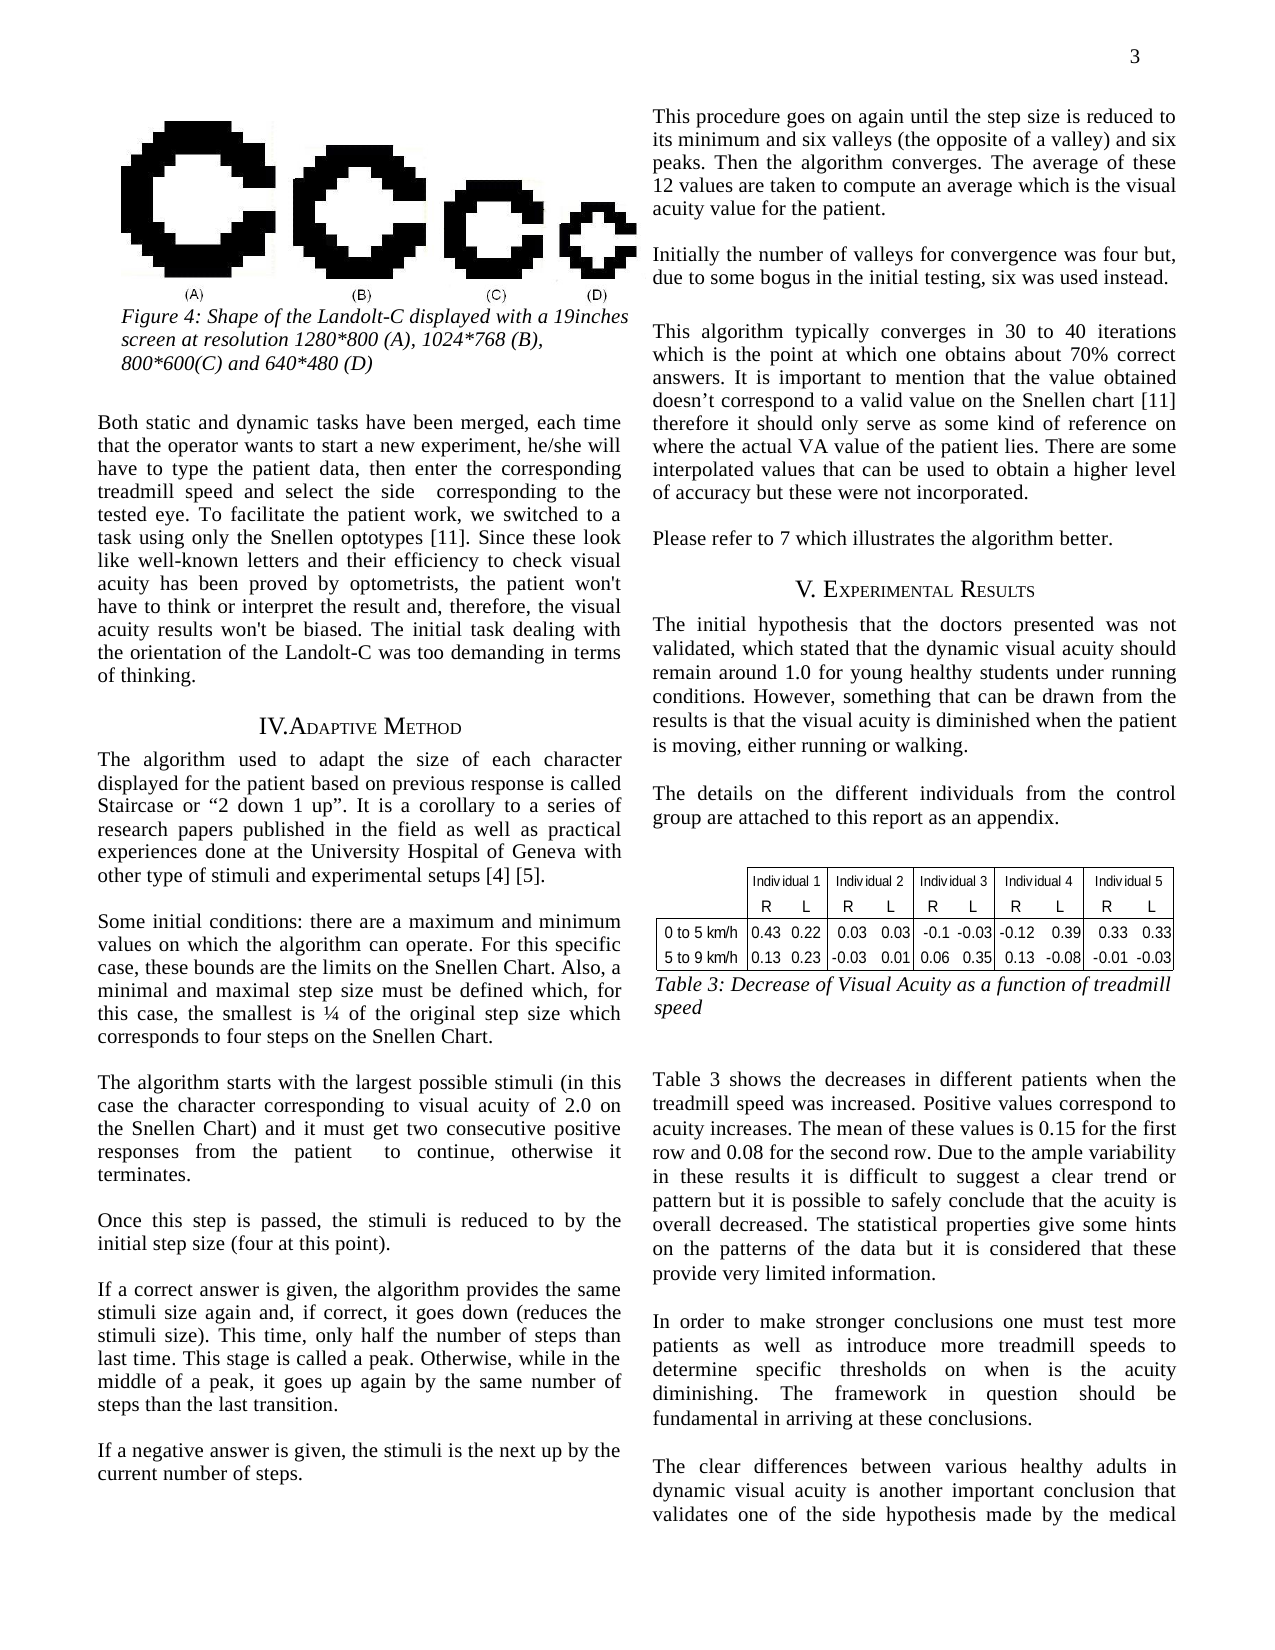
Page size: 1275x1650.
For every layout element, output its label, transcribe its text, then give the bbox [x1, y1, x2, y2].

text The algorithm starts with the largest possible stimuli (in this case the character corresponding to visual acuity of 2.0 on the Snellen Chart) and it must get two consecutive positive responses from the patient to continue, otherwise it terminates. [97, 1071, 622, 1186]
picture [121, 121, 646, 306]
text Initially the number of valleys for convergence was four but, due to some bogus in the initial testing, six was used instead. [652, 243, 1177, 289]
text The initial hypothesis that the doctors presented was not validated, which stated that the dynamic visual acuity should remain around 1.0 for young healthy students under running conditions. However, something that can be drawn from the results is that the visual acuity is diminished when the patient is moving, either running or walking. [652, 613, 1177, 756]
subtitle Experimental Results [652, 575, 1177, 603]
text Table 3 shows the decreases in different patients when the treadmill speed was increased. Positive values correspond to acuity increases. The mean of these values is 0.15 for the first row and 0.08 for the second row. Due to the ample variability in these results it is difficult to suggest a clear trend or pattern but it is possible to safely conclude that the acuity is overall decreased. The statistical properties give some hints on the patterns of the data but it is considered that these provide very limited information. [652, 1068, 1177, 1284]
text Once this step is passed, the stimuli is reduced to by the initial step size (four at this point). [97, 1209, 622, 1255]
text Both static and dynamic tasks have been merged, each time that the operator wants to start a new experiment, he/she will have to type the patient data, then enter the corresponding treadmill speed and select the side corresponding to the tested eye. To facilitate the patient work, we switched to a task using only the Snellen optotypes [11]. Since these look like well-known letters and their efficiency to check visual acuity has been proved by optometrists, the patient won't have to think or interpret the result and, therefore, the visual acuity results won't be biased. The initial task dealing with the orientation of the Landolt-C was too demanding in terms of thinking. [97, 411, 622, 687]
text Some initial conditions: there are a maximum and minimum values on which the algorithm can operate. For this specific case, these bounds are the limits on the Snellen Chart. Also, a minimal and maximal step size must be defined which, for this case, the smallest is ¼ of the original step size which corresponds to four steps on the Snellen Chart. [97, 909, 622, 1048]
text Table 3: Decrease of Visual Acuity as a function of treadmill speed [654, 866, 1176, 1018]
text Figure 4: Shape of the Landolt-C displayed with a 19inches screen at resolution 1280*800 (A), 1024*768 (B), 800*600(C) and 640*480 (D) [121, 306, 646, 374]
text In order to make stronger conclusions one must test more patients as well as introduce more treadmill speeds to determine specific thresholds on when is the acuity diminishing. The framework in question should be fundamental in arriving at these conclusions. [652, 1310, 1177, 1429]
text The details on the different individuals from the control group are attached to this report as an appendix. [652, 782, 1177, 829]
text This procedure goes on again until the step size is reduced to its minimum and six valleys (the opposite of a valley) and six peaks. Then the algorithm converges. The average of these 12 values are taken to compute an average which is the visual acuity value for the patient. [652, 105, 1177, 220]
text This algorithm typically converges in 30 to 40 iterations which is the point at which one obtains about 70% correct answers. It is important to mention that the value obtained doesn’t correspond to a valid value on the Snellen chart [11] therefore it should only serve as some kind of reference on where the actual VA value of the patient lies. There are some interpolated values that can be used to obtain a higher level of accuracy but these were not incorporated. [652, 320, 1177, 504]
text If a correct answer is given, the algorithm provides the same stimuli size again and, if correct, it goes down (reduces the stimuli size). This time, only half the number of steps than last time. This stage is called a peak. Otherwise, while in the middle of a peak, it goes up again by the same number of steps than the last transition. [97, 1278, 622, 1416]
text Please refer to Figure 7 which illustrates the algorithm better. [652, 504, 1177, 550]
text The clear differences between various healthy adults in dynamic visual acuity is another important conclusion that validates one of the side hypothesis made by the medical [652, 1455, 1177, 1526]
subtitle Adaptive Method [97, 712, 622, 740]
text If a negative answer is given, the stimuli is the next up by the current number of steps. [97, 1439, 622, 1485]
text The algorithm used to adapt the size of each character displayed for the patient based on previous response is called Staircase or “2 down 1 up”. It is a corollary to a series of research papers published in the field as well as practical experiences done at the University Hospital of Geneva with other type of stimuli and experimental setups [4] [5]. [97, 748, 622, 886]
